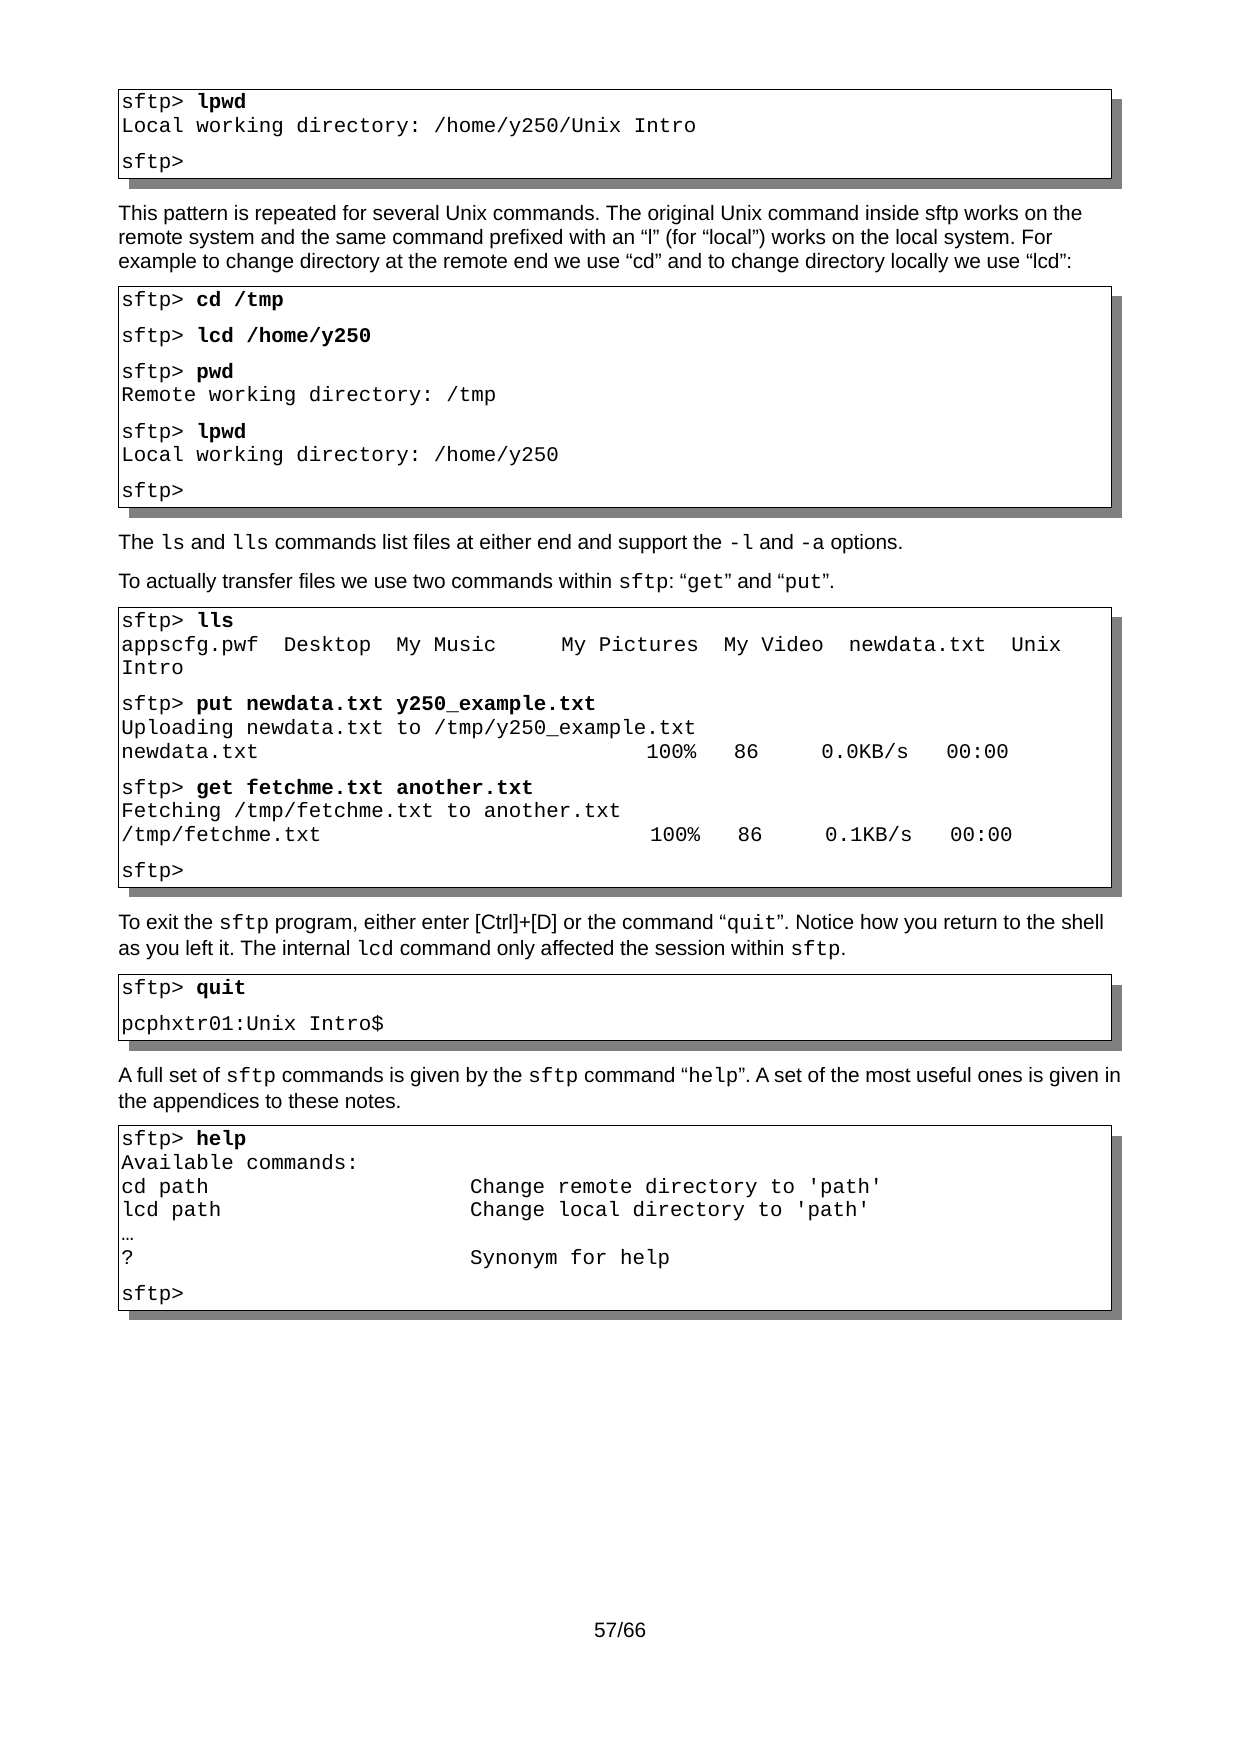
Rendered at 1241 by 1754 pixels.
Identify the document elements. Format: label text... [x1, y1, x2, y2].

text sftp> lcd /home/y250 [119, 322, 1111, 348]
text sftp> [119, 1280, 1111, 1309]
text sftp> get fetchme.txt another.txt Fetching /tmp/fetchme.txt to another.txt /tmp/fetchme.txt 100% 86 0.1KB/s 00:00 [119, 774, 1111, 848]
text This pattern is repeated for several Unix commands. The original Unix command inside sftp works on the remote system and the same command prefixed with an “l” (for “local”) works on the local system. For example to change directory at the remote end we use “cd” and to change directory locally we use “lcd”: [118, 201, 1122, 273]
text sftp> help Available commands: cd path Change remote directory to 'path' lcd path Change local directory to 'path' … ? Synonym for help [119, 1126, 1111, 1270]
text sftp> lpwd Local working directory: /home/y250 [119, 418, 1111, 468]
text A full set of sftp commands is given by the sftp command “help”. A set of the most useful ones is given in the appendices to these notes. [118, 1063, 1122, 1113]
text pcphxtr01:Unix Intro$ [119, 1010, 1111, 1040]
text sftp> [119, 857, 1111, 887]
text sftp> put newdata.txt y250_example.txt Uploading newdata.txt to /tmp/y250_example.txt newdata.txt 100% 86 0.0KB/s 00:00 [119, 690, 1111, 764]
text sftp> [119, 148, 1111, 178]
text To actually transfer files we use two commands within sftp: “get” and “put”. [118, 568, 1122, 594]
text sftp> [119, 477, 1111, 507]
text sftp> cd /tmp [119, 287, 1111, 312]
text sftp> pwd Remote working directory: /tmp [119, 358, 1111, 408]
text sftp> lls appscfg.pwf Desktop My Music My Pictures My Video newdata.txt Unix Intro [119, 608, 1111, 681]
text sftp> lpwd Local working directory: /home/y250/Unix Intro [119, 90, 1111, 139]
text To exit the sftp program, either enter [Ctrl]+[D] or the command “quit”. Notice how you return to the shell as you left it. The internal lcd command only affected the session within sftp. [118, 910, 1122, 962]
text sftp> quit [119, 975, 1111, 1001]
text The ls and lls commands list files at either end and support the ‑l and ‑a options. [118, 530, 1122, 556]
